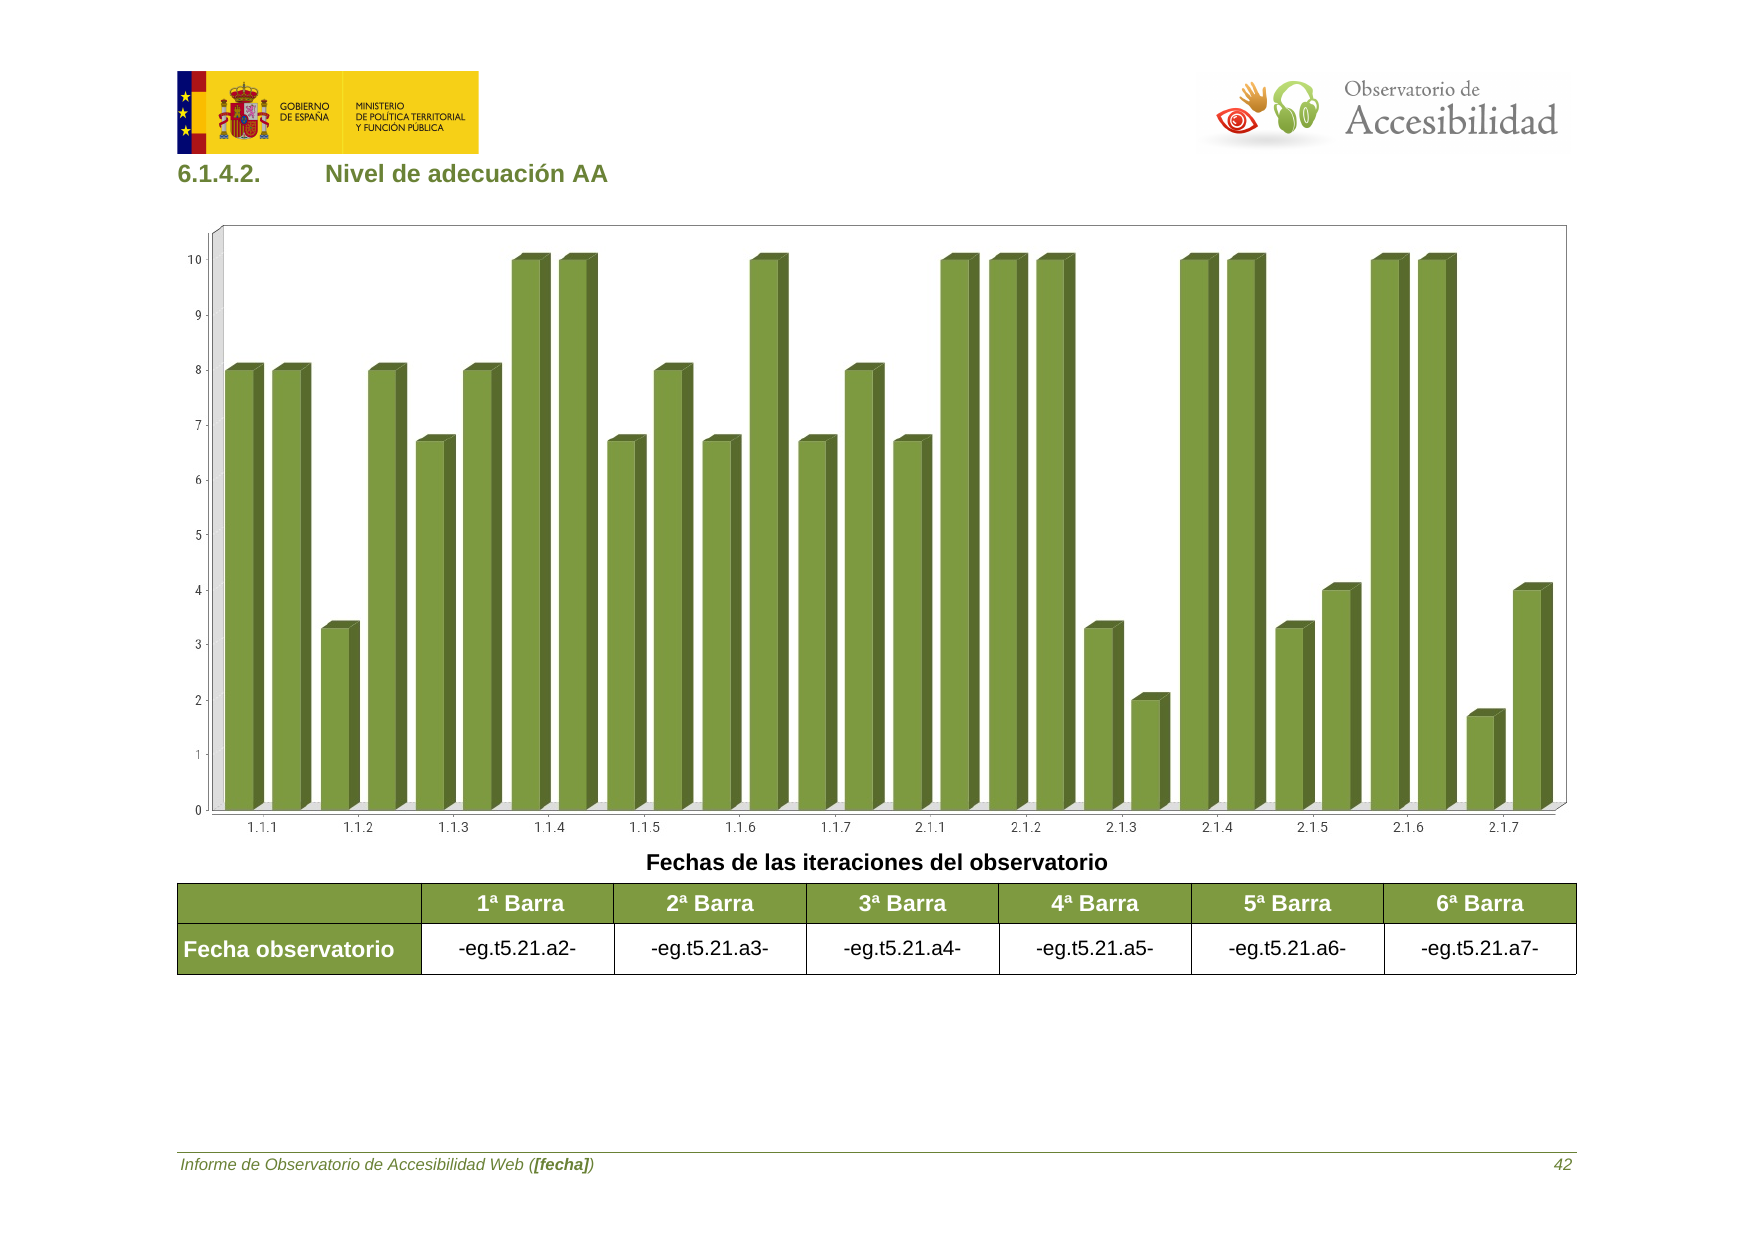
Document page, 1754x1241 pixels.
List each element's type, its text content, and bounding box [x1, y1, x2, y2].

table_header 5ª Barra [1192, 884, 1383, 923]
table_cell -eg.t5.21.a7- [1385, 924, 1576, 974]
picture [1196, 72, 1572, 154]
table_cell -eg.t5.21.a4- [807, 924, 999, 974]
table_cell Fecha observatorio [178, 924, 421, 974]
table_header 3ª Barra [807, 884, 998, 923]
picture [177, 216, 1577, 841]
table_cell -eg.t5.21.a3- [615, 924, 806, 974]
table_header 6ª Barra [1384, 884, 1576, 923]
subtitle Nivel de adecuación AA [177, 159, 1577, 188]
picture [177, 71, 479, 154]
table_header 2ª Barra [614, 884, 806, 923]
table_cell -eg.t5.21.a5- [1000, 924, 1191, 974]
text Fechas de las iteraciones del observatorio [177, 841, 1577, 875]
table_cell -eg.t5.21.a2- [422, 924, 614, 974]
table_header [178, 884, 421, 923]
table_header 1ª Barra [422, 884, 613, 923]
table_cell -eg.t5.21.a6- [1192, 924, 1384, 974]
table_header 4ª Barra [999, 884, 1191, 923]
